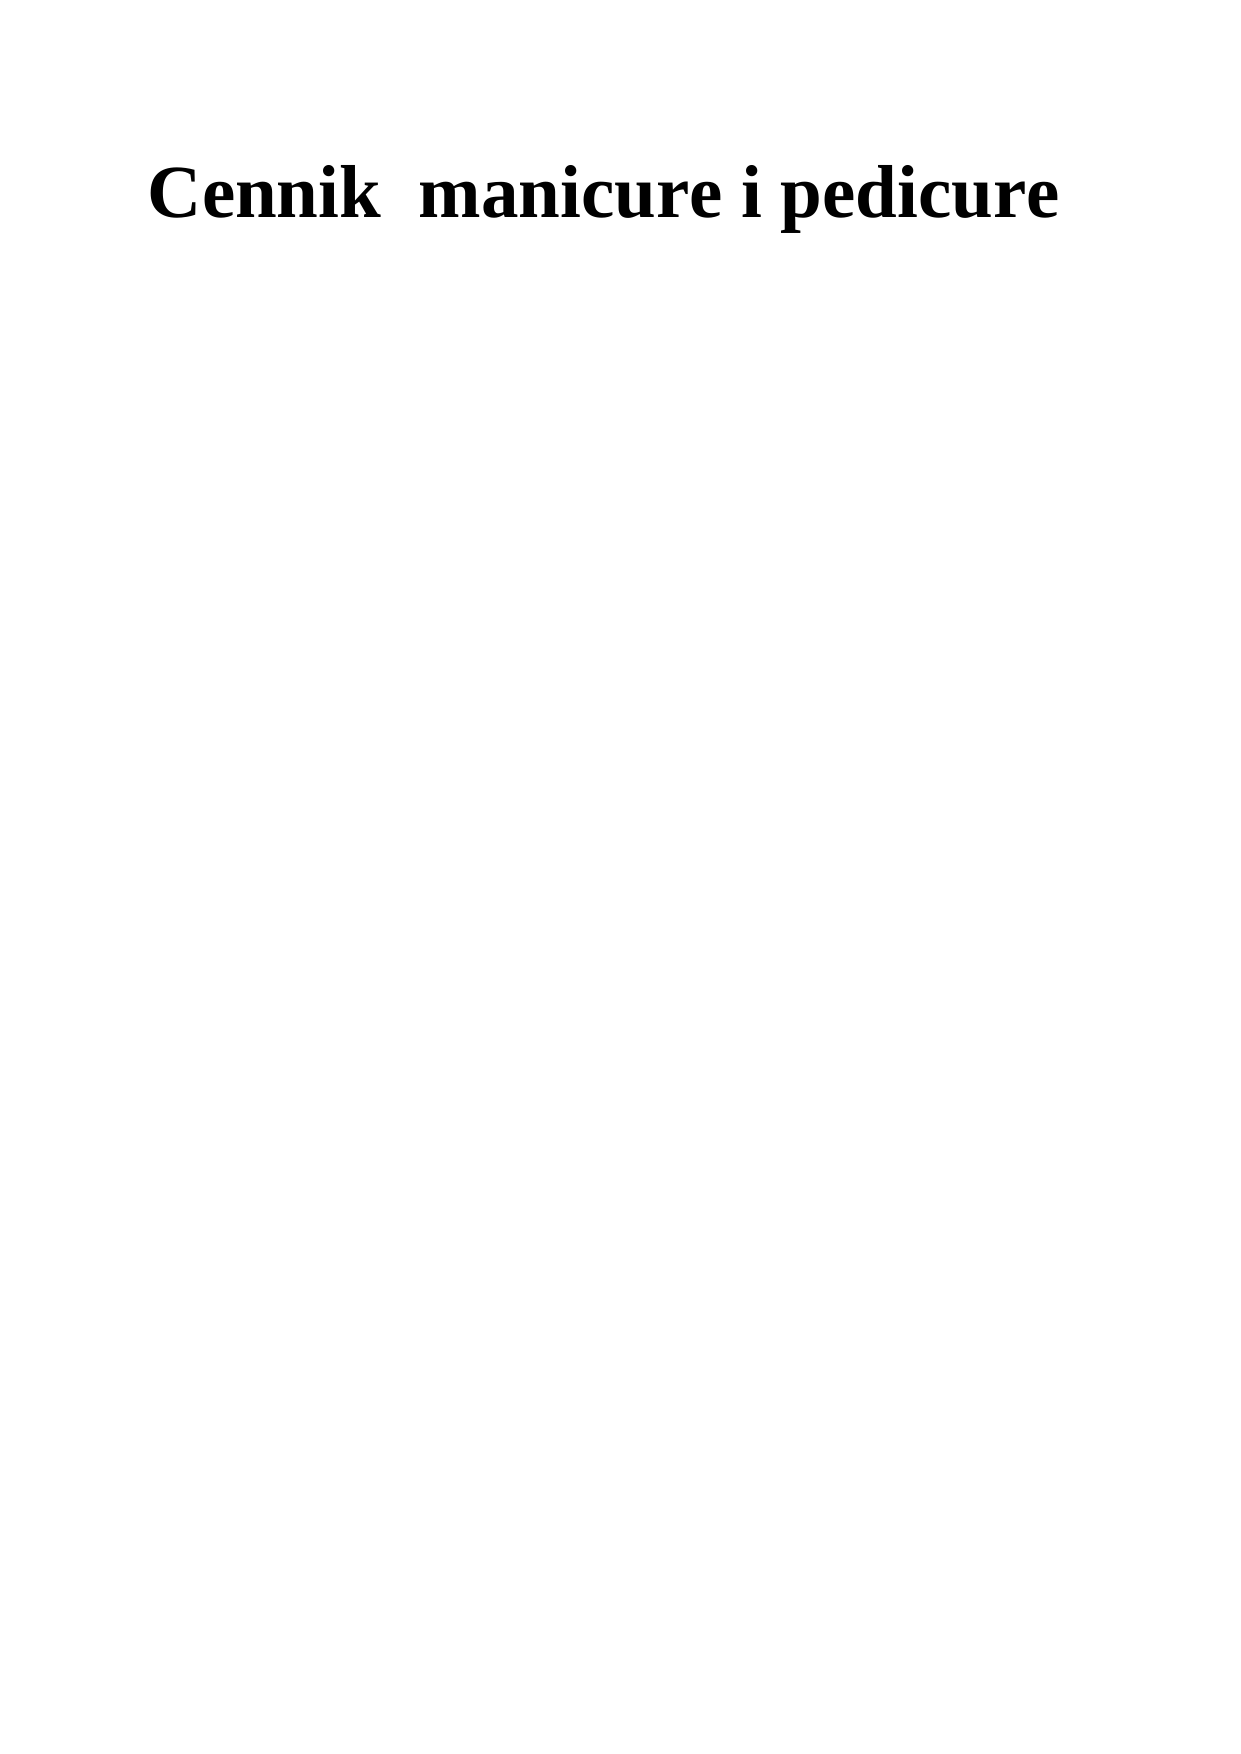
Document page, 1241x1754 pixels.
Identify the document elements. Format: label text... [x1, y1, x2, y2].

text Cennik manicure i pedicure [148, 148, 1093, 234]
